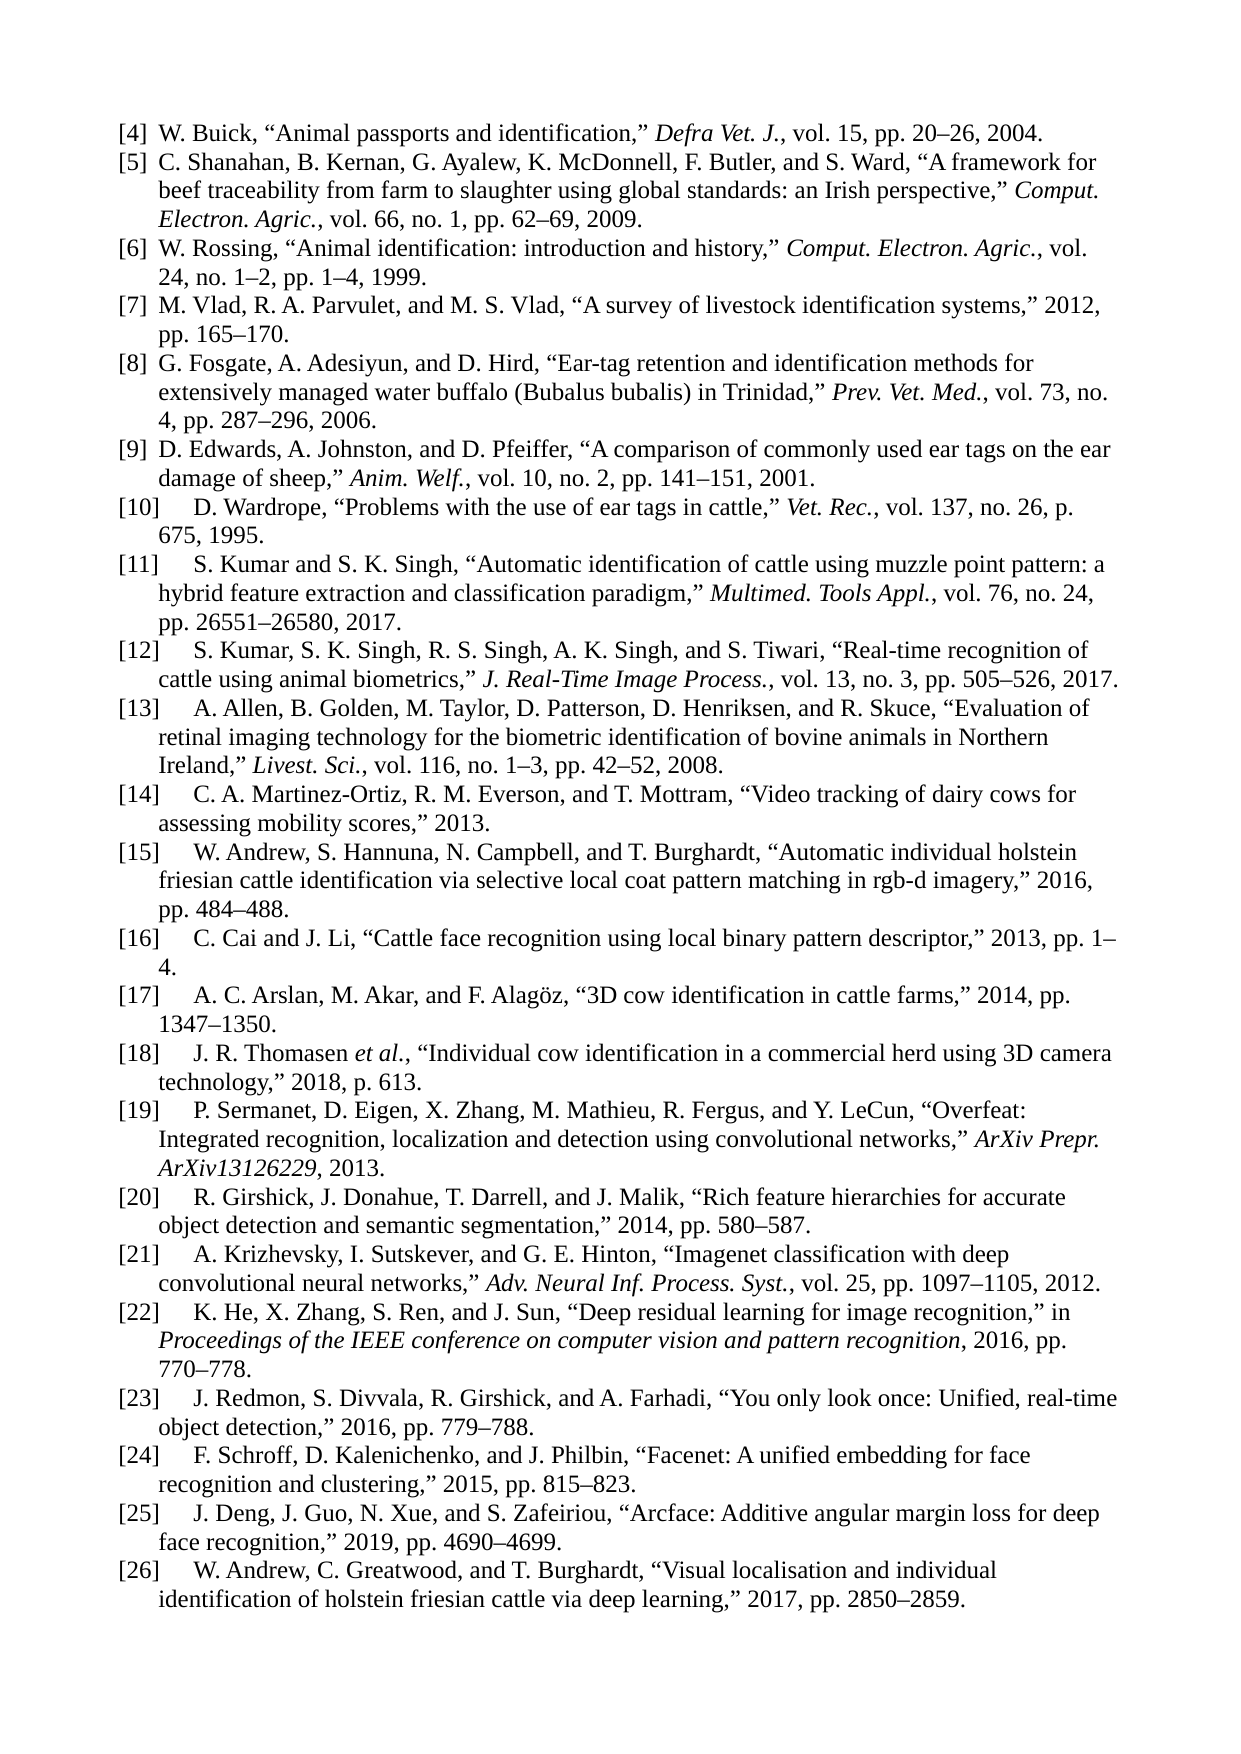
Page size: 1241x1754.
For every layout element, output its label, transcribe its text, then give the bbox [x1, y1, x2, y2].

text [16] C. Cai and J. Li, “Cattle face recognition using local binary pattern descriptor,” 2013, pp. 1–4. [118, 923, 1122, 981]
text [17] A. C. Arslan, M. Akar, and F. Alagöz, “3D cow identification in cattle farms,” 2014, pp. 1347–1350. [118, 981, 1122, 1038]
text [12] S. Kumar, S. K. Singh, R. S. Singh, A. K. Singh, and S. Tiwari, “Real-time recognition of cattle using animal biometrics,” J. Real-Time Image Process., vol. 13, no. 3, pp. 505–526, 2017. [118, 636, 1122, 693]
text [6] W. Rossing, “Animal identification: introduction and history,” Comput. Electron. Agric., vol. 24, no. 1–2, pp. 1–4, 1999. [118, 233, 1122, 291]
text [19] P. Sermanet, D. Eigen, X. Zhang, M. Mathieu, R. Fergus, and Y. LeCun, “Overfeat: Integrated recognition, localization and detection using convolutional networks,” ArXiv Prepr. ArXiv13126229, 2013. [118, 1096, 1122, 1182]
text [7] M. Vlad, R. A. Parvulet, and M. S. Vlad, “A survey of livestock identification systems,” 2012, pp. 165–170. [118, 291, 1122, 348]
text [23] J. Redmon, S. Divvala, R. Girshick, and A. Farhadi, “You only look once: Unified, real-time object detection,” 2016, pp. 779–788. [118, 1383, 1122, 1441]
text [18] J. R. Thomasen et al., “Individual cow identification in a commercial herd using 3D camera technology,” 2018, p. 613. [118, 1038, 1122, 1096]
text [25] J. Deng, J. Guo, N. Xue, and S. Zafeiriou, “Arcface: Additive angular margin loss for deep face recognition,” 2019, pp. 4690–4699. [118, 1498, 1122, 1556]
text [21] A. Krizhevsky, I. Sutskever, and G. E. Hinton, “Imagenet classification with deep convolutional neural networks,” Adv. Neural Inf. Process. Syst., vol. 25, pp. 1097–1105, 2012. [118, 1239, 1122, 1297]
text [22] K. He, X. Zhang, S. Ren, and J. Sun, “Deep residual learning for image recognition,” in Proceedings of the IEEE conference on computer vision and pattern recognition, 2016, pp. 770–778. [118, 1297, 1122, 1383]
text [15] W. Andrew, S. Hannuna, N. Campbell, and T. Burghardt, “Automatic individual holstein friesian cattle identification via selective local coat pattern matching in rgb-d imagery,” 2016, pp. 484–488. [118, 837, 1122, 923]
text [5] C. Shanahan, B. Kernan, G. Ayalew, K. McDonnell, F. Butler, and S. Ward, “A framework for beef traceability from farm to slaughter using global standards: an Irish perspective,” Comput. Electron. Agric., vol. 66, no. 1, pp. 62–69, 2009. [118, 147, 1122, 233]
text [13] A. Allen, B. Golden, M. Taylor, D. Patterson, D. Henriksen, and R. Skuce, “Evaluation of retinal imaging technology for the biometric identification of bovine animals in Northern Ireland,” Livest. Sci., vol. 116, no. 1–3, pp. 42–52, 2008. [118, 693, 1122, 779]
text [26] W. Andrew, C. Greatwood, and T. Burghardt, “Visual localisation and individual identification of holstein friesian cattle via deep learning,” 2017, pp. 2850–2859. [118, 1556, 1122, 1613]
text [4] W. Buick, “Animal passports and identification,” Defra Vet. J., vol. 15, pp. 20–26, 2004. [118, 118, 1122, 147]
text [10] D. Wardrope, “Problems with the use of ear tags in cattle,” Vet. Rec., vol. 137, no. 26, p. 675, 1995. [118, 492, 1122, 549]
text [8] G. Fosgate, A. Adesiyun, and D. Hird, “Ear-tag retention and identification methods for extensively managed water buffalo (Bubalus bubalis) in Trinidad,” Prev. Vet. Med., vol. 73, no. 4, pp. 287–296, 2006. [118, 348, 1122, 434]
text [9] D. Edwards, A. Johnston, and D. Pfeiffer, “A comparison of commonly used ear tags on the ear damage of sheep,” Anim. Welf., vol. 10, no. 2, pp. 141–151, 2001. [118, 434, 1122, 492]
text [24] F. Schroff, D. Kalenichenko, and J. Philbin, “Facenet: A unified embedding for face recognition and clustering,” 2015, pp. 815–823. [118, 1441, 1122, 1498]
text [20] R. Girshick, J. Donahue, T. Darrell, and J. Malik, “Rich feature hierarchies for accurate object detection and semantic segmentation,” 2014, pp. 580–587. [118, 1182, 1122, 1239]
text [11] S. Kumar and S. K. Singh, “Automatic identification of cattle using muzzle point pattern: a hybrid feature extraction and classification paradigm,” Multimed. Tools Appl., vol. 76, no. 24, pp. 26551–26580, 2017. [118, 549, 1122, 636]
text [14] C. A. Martinez-Ortiz, R. M. Everson, and T. Mottram, “Video tracking of dairy cows for assessing mobility scores,” 2013. [118, 779, 1122, 837]
